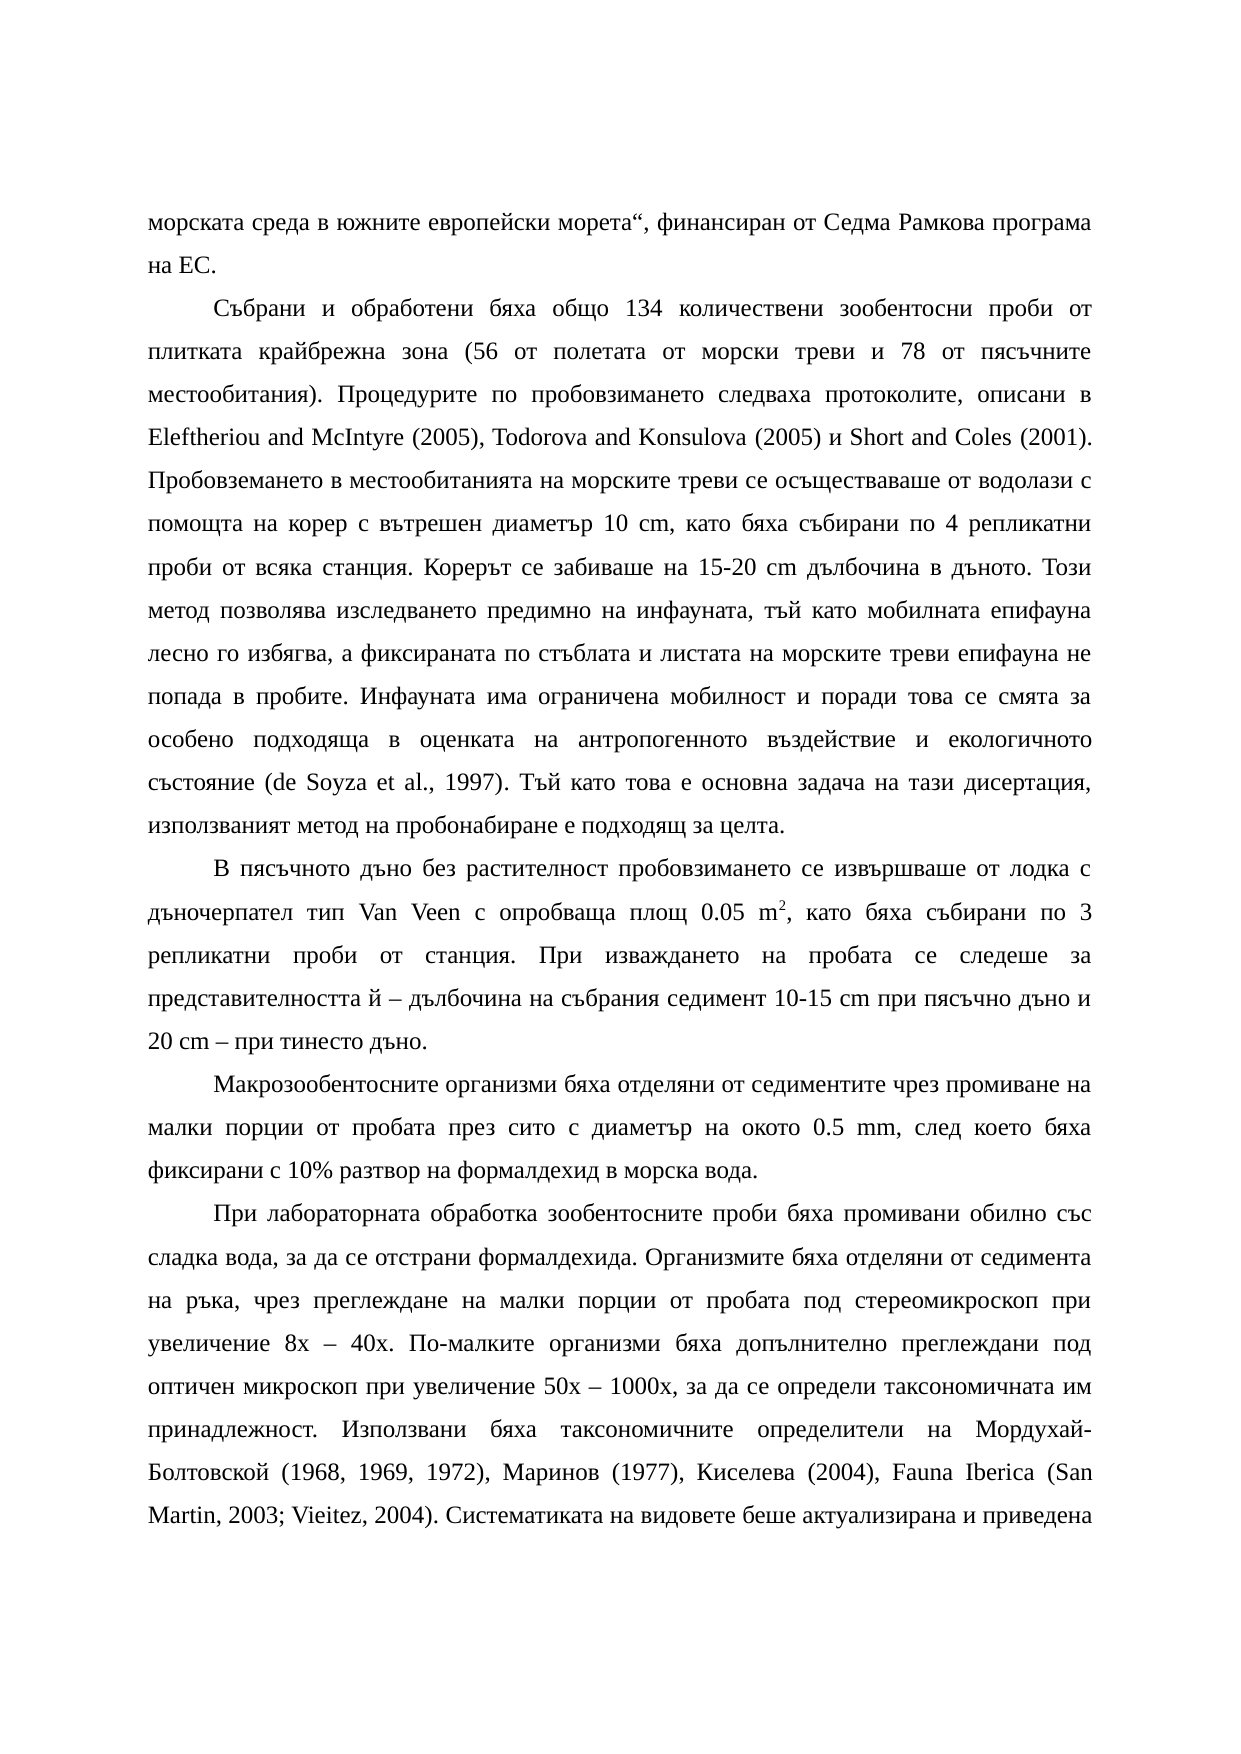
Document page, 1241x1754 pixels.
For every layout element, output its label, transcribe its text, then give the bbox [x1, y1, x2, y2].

text При лабораторната обработка зообентосните проби бяха промивани обилно със сладка вода, за да се отстрани формалдехида. Организмите бяха отделяни от седимента на ръка, чрез преглеждане на малки порции от пробата под стереомикроскоп при увеличение 8х – 40х. По-малките организми бяха допълнително преглеждани под оптичен микроскоп при увеличение 50х – 1000х, за да се определи таксономичната им принадлежност. Използвани бяха таксономичните определители на Мордухай-Болтовской (1968, 1969, 1972), Маринов (1977), Киселева (2004), Fauna Iberica (San Martin, 2003; Vieitez, 2004). Систематиката на видовете беше актуализирана и приведена [148, 1198, 1093, 1529]
text В пясъчното дъно без растителност пробовзимането се извършваше от лодка с дъночерпател тип Van Veen с опробваща площ 0.05 m2, като бяха събирани по 3 репликатни проби от станция. При изваждането на пробата се следеше за представителността й – дълбочина на събрания седимент 10-15 cm при пясъчно дъно и 20 cm – при тинесто дъно. [148, 853, 1093, 1055]
text морската среда в южните европейски морета“, финансиран от Седма Рамкова програма на ЕС. [148, 207, 1093, 278]
text Събрани и обработени бяха общо 134 количествени зообентосни проби от плитката крайбрежна зона (56 от полетата от морски треви и 78 от пясъчните местообитания). Процедурите по пробовзимането следваха протоколите, описани в Eleftheriou and McIntyre (2005), Todorova and Konsulova (2005) и Short and Coles (2001). Пробовземането в местообитанията на морските треви се осъществаваше от водолази с помощта на корер с вътрешен диаметър 10 cm, като бяха събирани по 4 репликатни проби от всяка станция. Корерът се забиваше на 15-20 cm дълбочина в дъното. Този метод позволява изследването предимно на инфауната, тъй като мобилната епифауна лесно го избягва, а фиксираната по стъблата и листата на морските треви епифауна не попада в пробите. Инфауната има ограничена мобилност и поради това се смята за особено подходяща в оценката на антропогенното въздействие и екологичното състояние (de Soyza et al., 1997). Тъй като това е основна задача на тази дисертация, използваният метод на пробонабиране е подходящ за целта. [148, 293, 1093, 839]
text Макрозообентосните организми бяха отделяни от седиментите чрез промиване на малки порции от пробата през сито с диаметър на окото 0.5 mm, след което бяха фиксирани с 10% разтвор на формалдехид в морска вода. [148, 1069, 1093, 1184]
